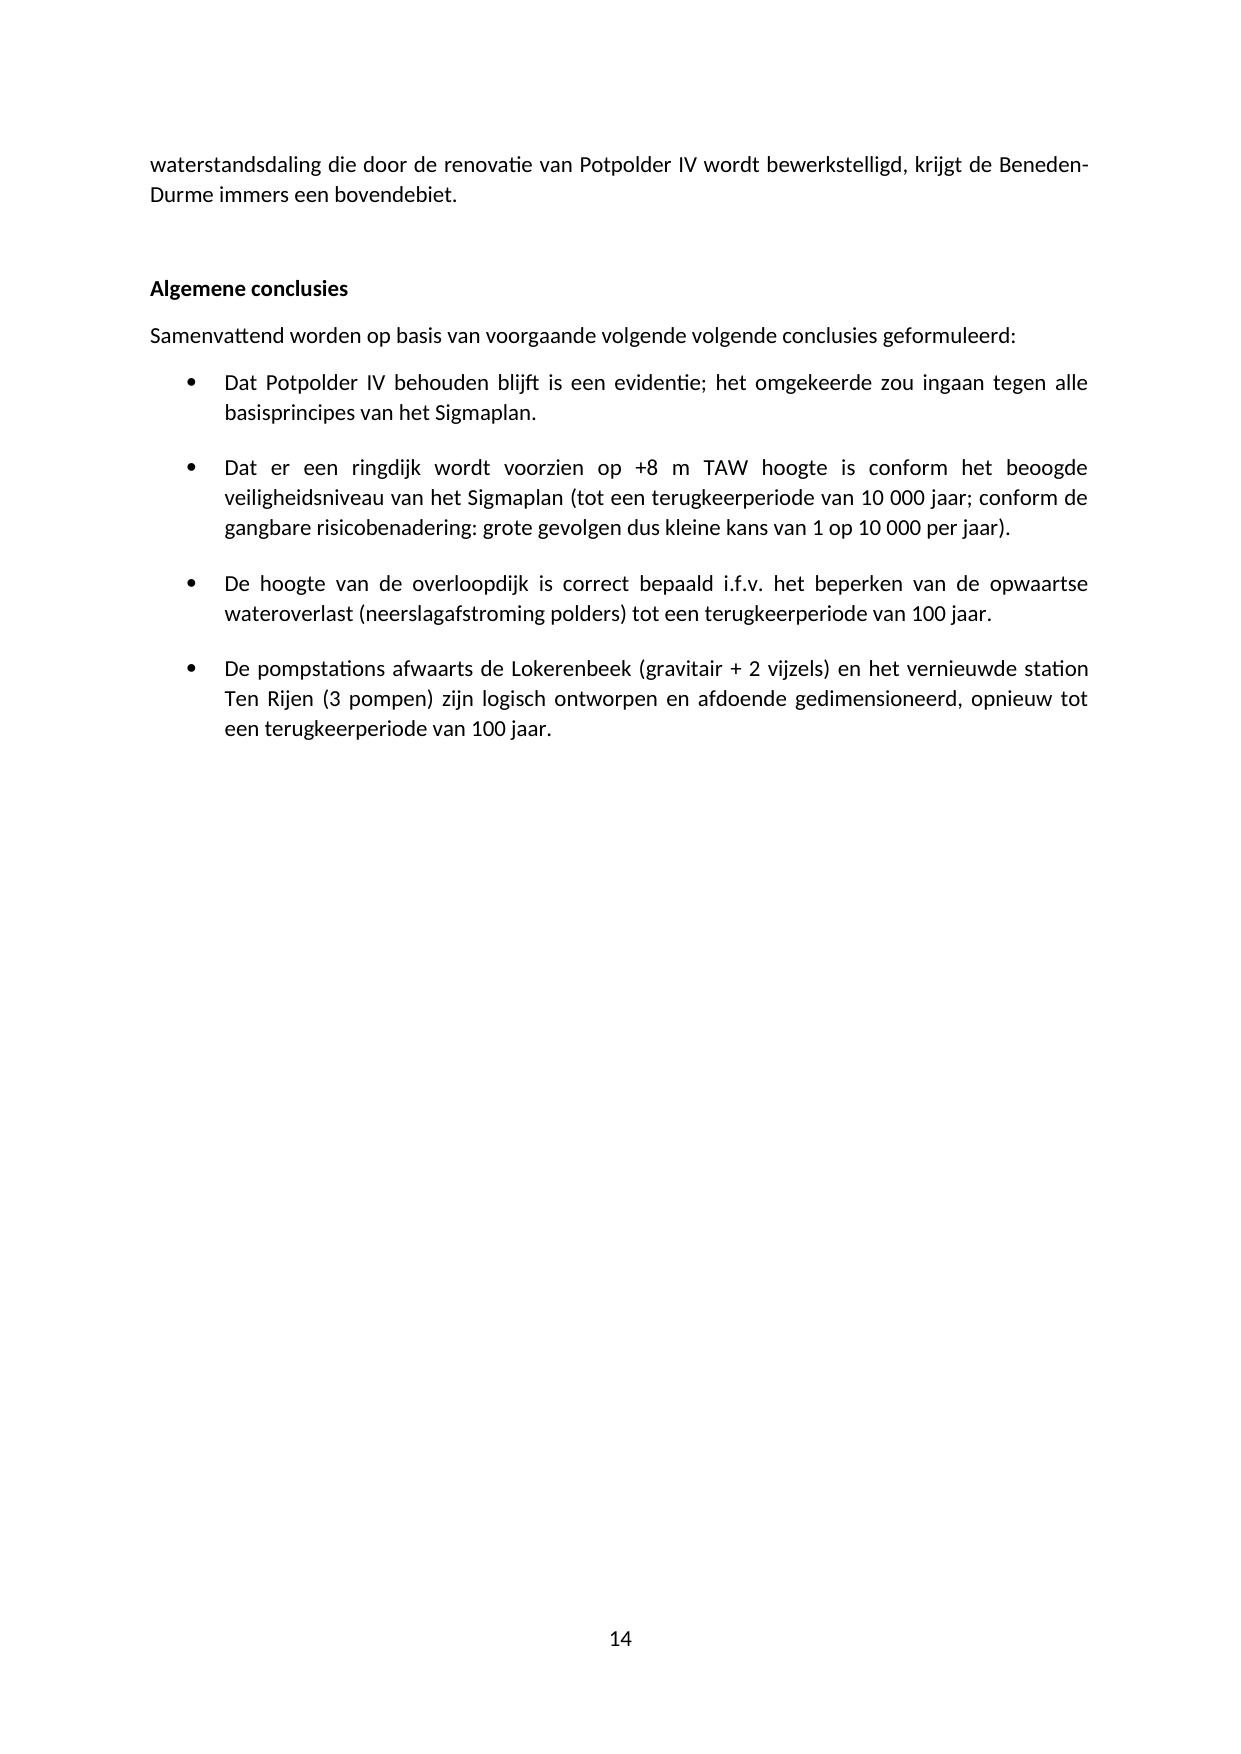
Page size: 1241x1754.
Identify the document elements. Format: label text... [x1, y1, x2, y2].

list Dat Potpolder IV behouden blijft is een evidentie; het omgekeerde zou ingaan tegen alle basisprincipes van het Sigmaplan. [187, 368, 1090, 426]
text Samenvattend worden op basis van voorgaande volgende volgende conclusies geformuleerd: [150, 321, 1090, 349]
list Dat er een ringdijk wordt voorzien op +8 m TAW hoogte is conform het beoogde veiligheidsniveau van het Sigmaplan (tot een terugkeerperiode van 10 000 jaar; conform de gangbare risicobenadering: grote gevolgen dus kleine kans van 1 op 10 000 per jaar). [187, 453, 1090, 542]
list De hoogte van de overloopdijk is correct bepaald i.f.v. het beperken van de opwaartse wateroverlast (neerslagafstroming polders) tot een terugkeerperiode van 100 jaar. [187, 569, 1090, 627]
list De pompstations afwaarts de Lokerenbeek (gravitair + 2 vijzels) en het vernieuwde station Ten Rijen (3 pompen) zijn logisch ontworpen en afdoende gedimensioneerd, opnieuw tot een terugkeerperiode van 100 jaar. [187, 654, 1090, 743]
text waterstandsdaling die door de renovatie van Potpolder IV wordt bewerkstelligd, krijgt de Beneden-Durme immers een bovendebiet. [150, 150, 1090, 208]
text Algemene conclusies [150, 274, 1090, 302]
